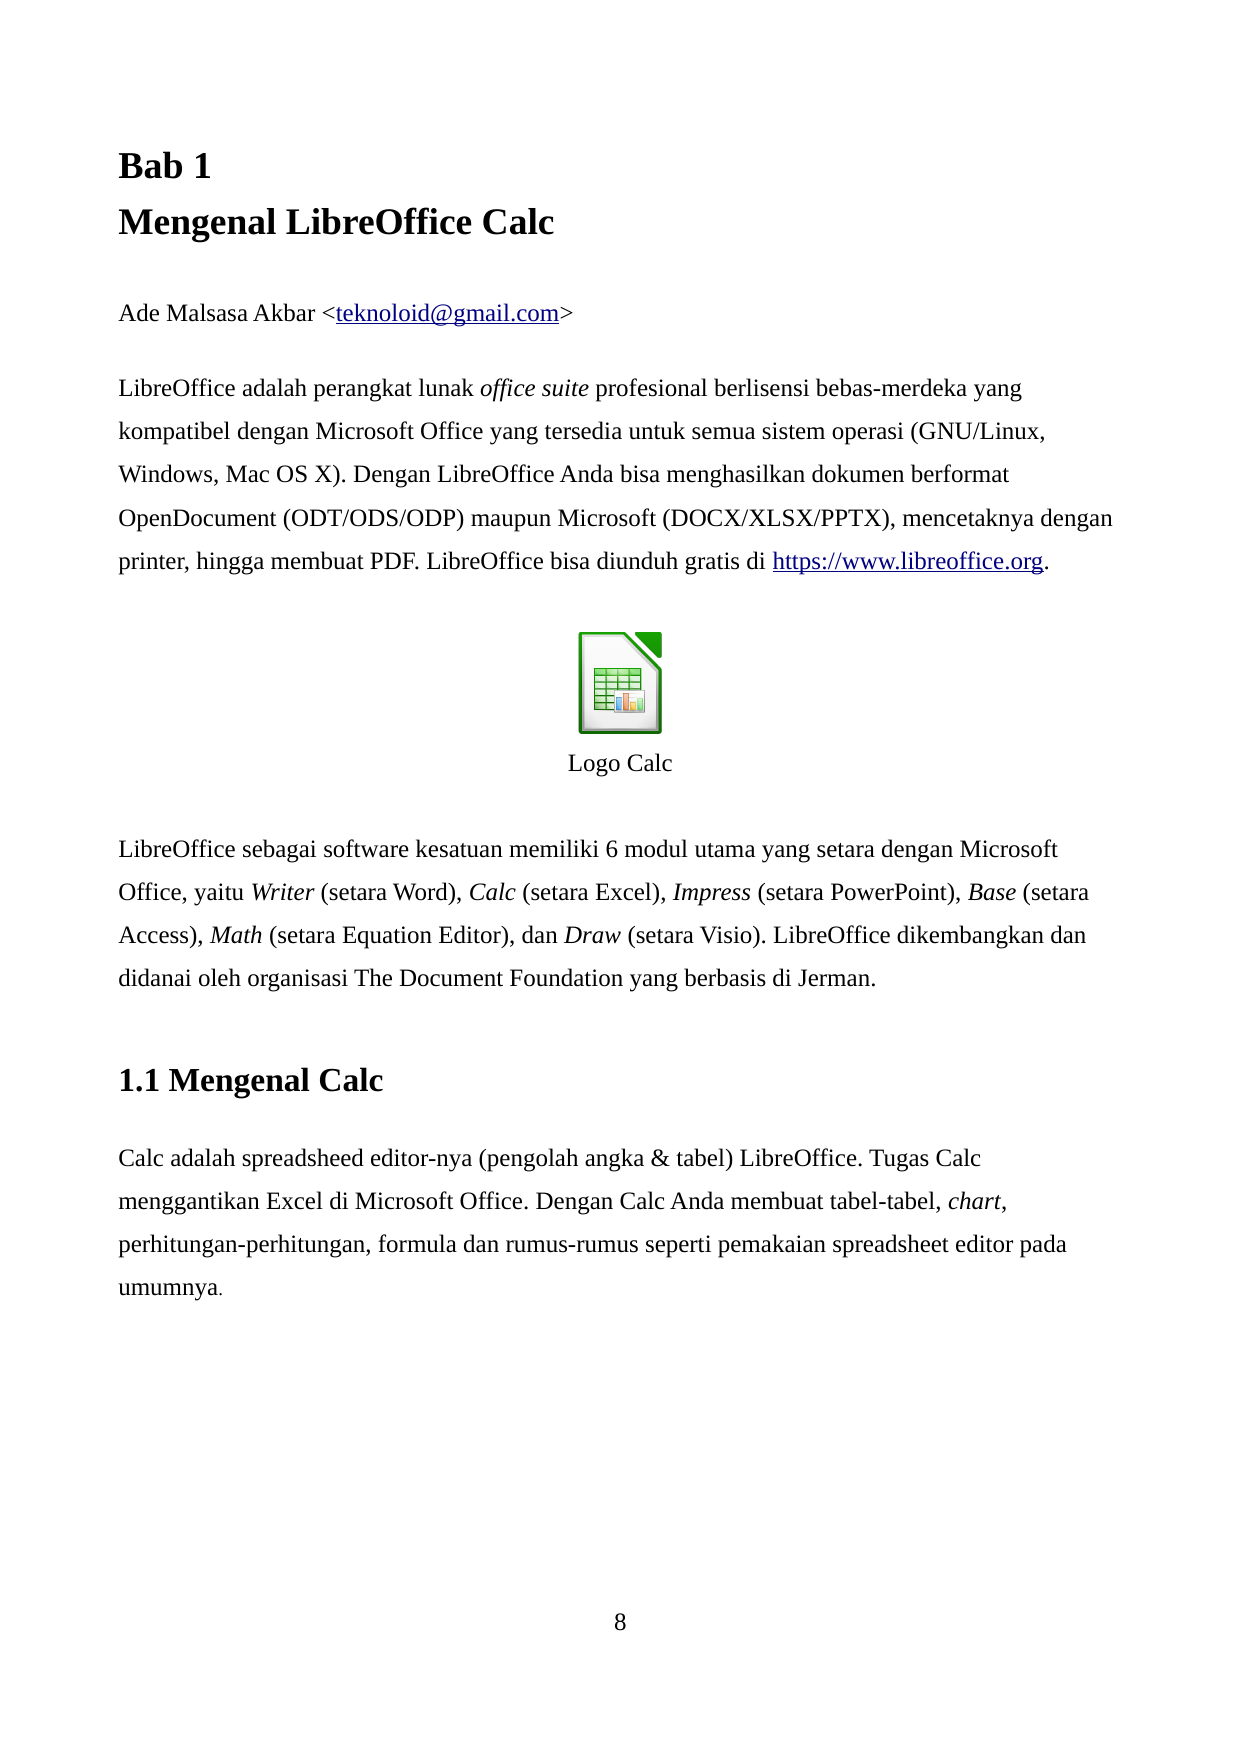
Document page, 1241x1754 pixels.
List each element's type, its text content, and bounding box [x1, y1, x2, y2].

text Calc adalah spreadsheed editor-nya (pengolah angka & tabel) LibreOffice. Tugas Calc menggantikan Excel di Microsoft Office. Dengan Calc Anda membuat tabel-tabel, chart, perhitungan-perhitungan, formula dan rumus-rumus seperti pemakaian spreadsheet editor pada umumnya. [118, 1143, 1122, 1301]
subtitle Bab 1 Mengenal LibreOffice Calc [118, 143, 1122, 187]
subtitle 1.1 Mengenal Calc [118, 1060, 1122, 1098]
text LibreOffice sebagai software kesatuan memiliki 6 modul utama yang setara dengan Microsoft Office, yaitu Writer (setara Word), Calc (setara Excel), Impress (setara PowerPoint), Base (setara Access), Math (setara Equation Editor), dan Draw (setara Visio). LibreOffice dikembangkan dan didanai oleh organisasi The Document Foundation yang berbasis di Jerman. [118, 834, 1122, 992]
text Logo Calc [118, 632, 1122, 777]
text LibreOffice adalah perangkat lunak office suite profesional berlisensi bebas-merdeka yang kompatibel dengan Microsoft Office yang tersedia untuk semua sistem operasi (GNU/Linux, Windows, Mac OS X). Dengan LibreOffice Anda bisa menghasilkan dokumen berformat OpenDocument (ODT/ODS/ODP) maupun Microsoft (DOCX/XLSX/PPTX), mencetaknya dengan printer, hingga membuat PDF. LibreOffice bisa diunduh gratis di https://www.libreoffice.org. [118, 373, 1122, 574]
picture [569, 632, 671, 734]
text Ade Malsasa Akbar <teknoloid@gmail.com> [118, 298, 1122, 327]
text Mengenal LibreOffice Calc [118, 199, 1122, 242]
